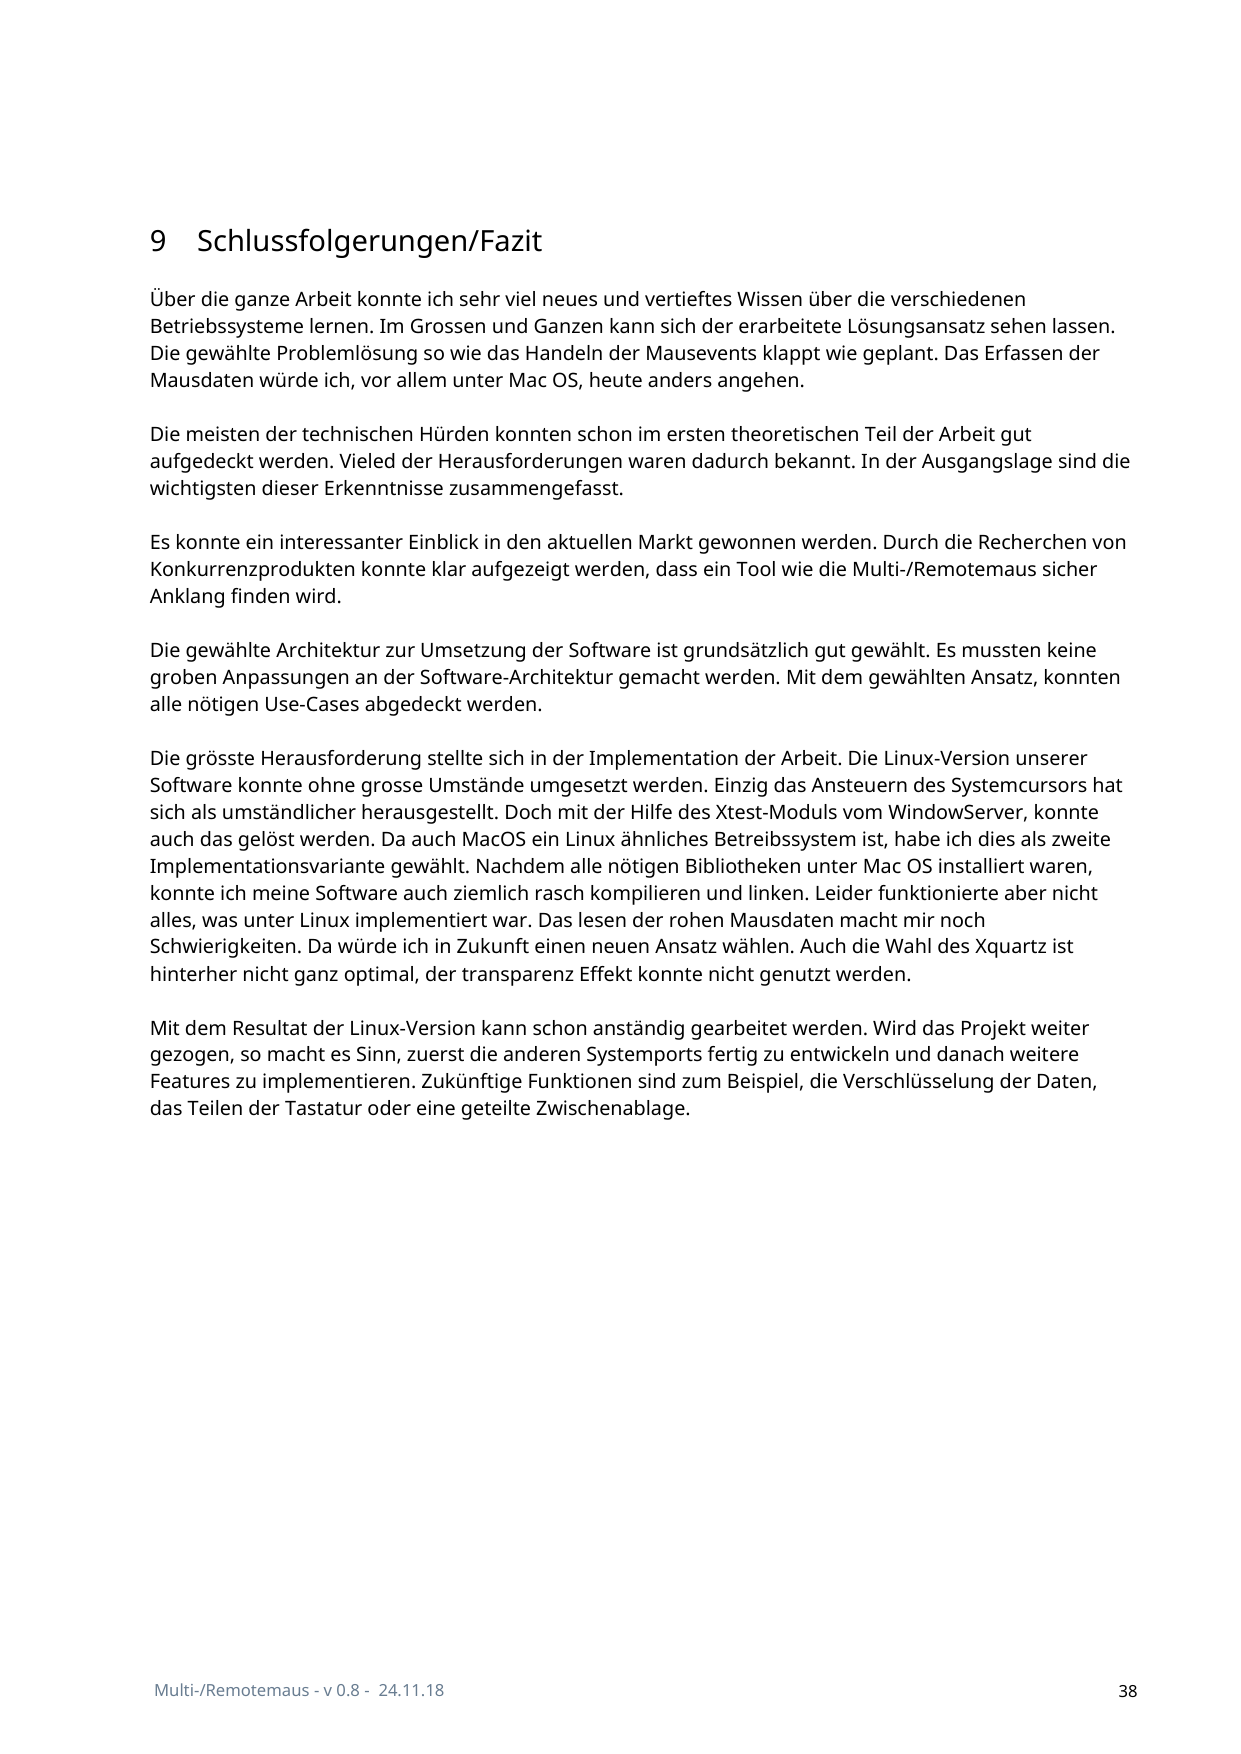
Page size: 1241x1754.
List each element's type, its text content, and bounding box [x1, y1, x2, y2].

subtitle Schlussfolgerungen/Fazit [149, 221, 1136, 260]
text Es konnte ein interessanter Einblick in den aktuellen Markt gewonnen werden. Durch die Recherchen von Konkurrenzprodukten konnte klar aufgezeigt werden, dass ein Tool wie die Multi-/Remotemaus sicher Anklang finden wird. [149, 528, 1136, 609]
text Die gewählte Architektur zur Umsetzung der Software ist grundsätzlich gut gewählt. Es mussten keine groben Anpassungen an der Software-Architektur gemacht werden. Mit dem gewählten Ansatz, konnten alle nötigen Use-Cases abgedeckt werden. [149, 636, 1136, 717]
text Die meisten der technischen Hürden konnten schon im ersten theoretischen Teil der Arbeit gut aufgedeckt werden. Vieled der Herausforderungen waren dadurch bekannt. In der Ausgangslage sind die wichtigsten dieser Erkenntnisse zusammengefasst. [149, 420, 1136, 501]
text Über die ganze Arbeit konnte ich sehr viel neues und vertieftes Wissen über die verschiedenen Betriebssysteme lernen. Im Grossen und Ganzen kann sich der erarbeitete Lösungsansatz sehen lassen. Die gewählte Problemlösung so wie das Handeln der Mausevents klappt wie geplant. Das Erfassen der Mausdaten würde ich, vor allem unter Mac OS, heute anders angehen. [149, 285, 1136, 393]
text Die grösste Herausforderung stellte sich in der Implementation der Arbeit. Die Linux-Version unserer Software konnte ohne grosse Umstände umgesetzt werden. Einzig das Ansteuern des Systemcursors hat sich als umständlicher herausgestellt. Doch mit der Hilfe des Xtest-Moduls vom WindowServer, konnte auch das gelöst werden. Da auch MacOS ein Linux ähnliches Betreibssystem ist, habe ich dies als zweite Implementationsvariante gewählt. Nachdem alle nötigen Bibliotheken unter Mac OS installiert waren, konnte ich meine Software auch ziemlich rasch kompilieren und linken. Leider funktionierte aber nicht alles, was unter Linux implementiert war. Das lesen der rohen Mausdaten macht mir noch Schwierigkeiten. Da würde ich in Zukunft einen neuen Ansatz wählen. Auch die Wahl des Xquartz ist hinterher nicht ganz optimal, der transparenz Effekt konnte nicht genutzt werden. [149, 744, 1136, 987]
text Mit dem Resultat der Linux-Version kann schon anständig gearbeitet werden. Wird das Projekt weiter gezogen, so macht es Sinn, zuerst die anderen Systemports fertig zu entwickeln und danach weitere Features zu implementieren. Zukünftige Funktionen sind zum Beispiel, die Verschlüsselung der Daten, das Teilen der Tastatur oder eine geteilte Zwischenablage. [149, 1014, 1136, 1122]
